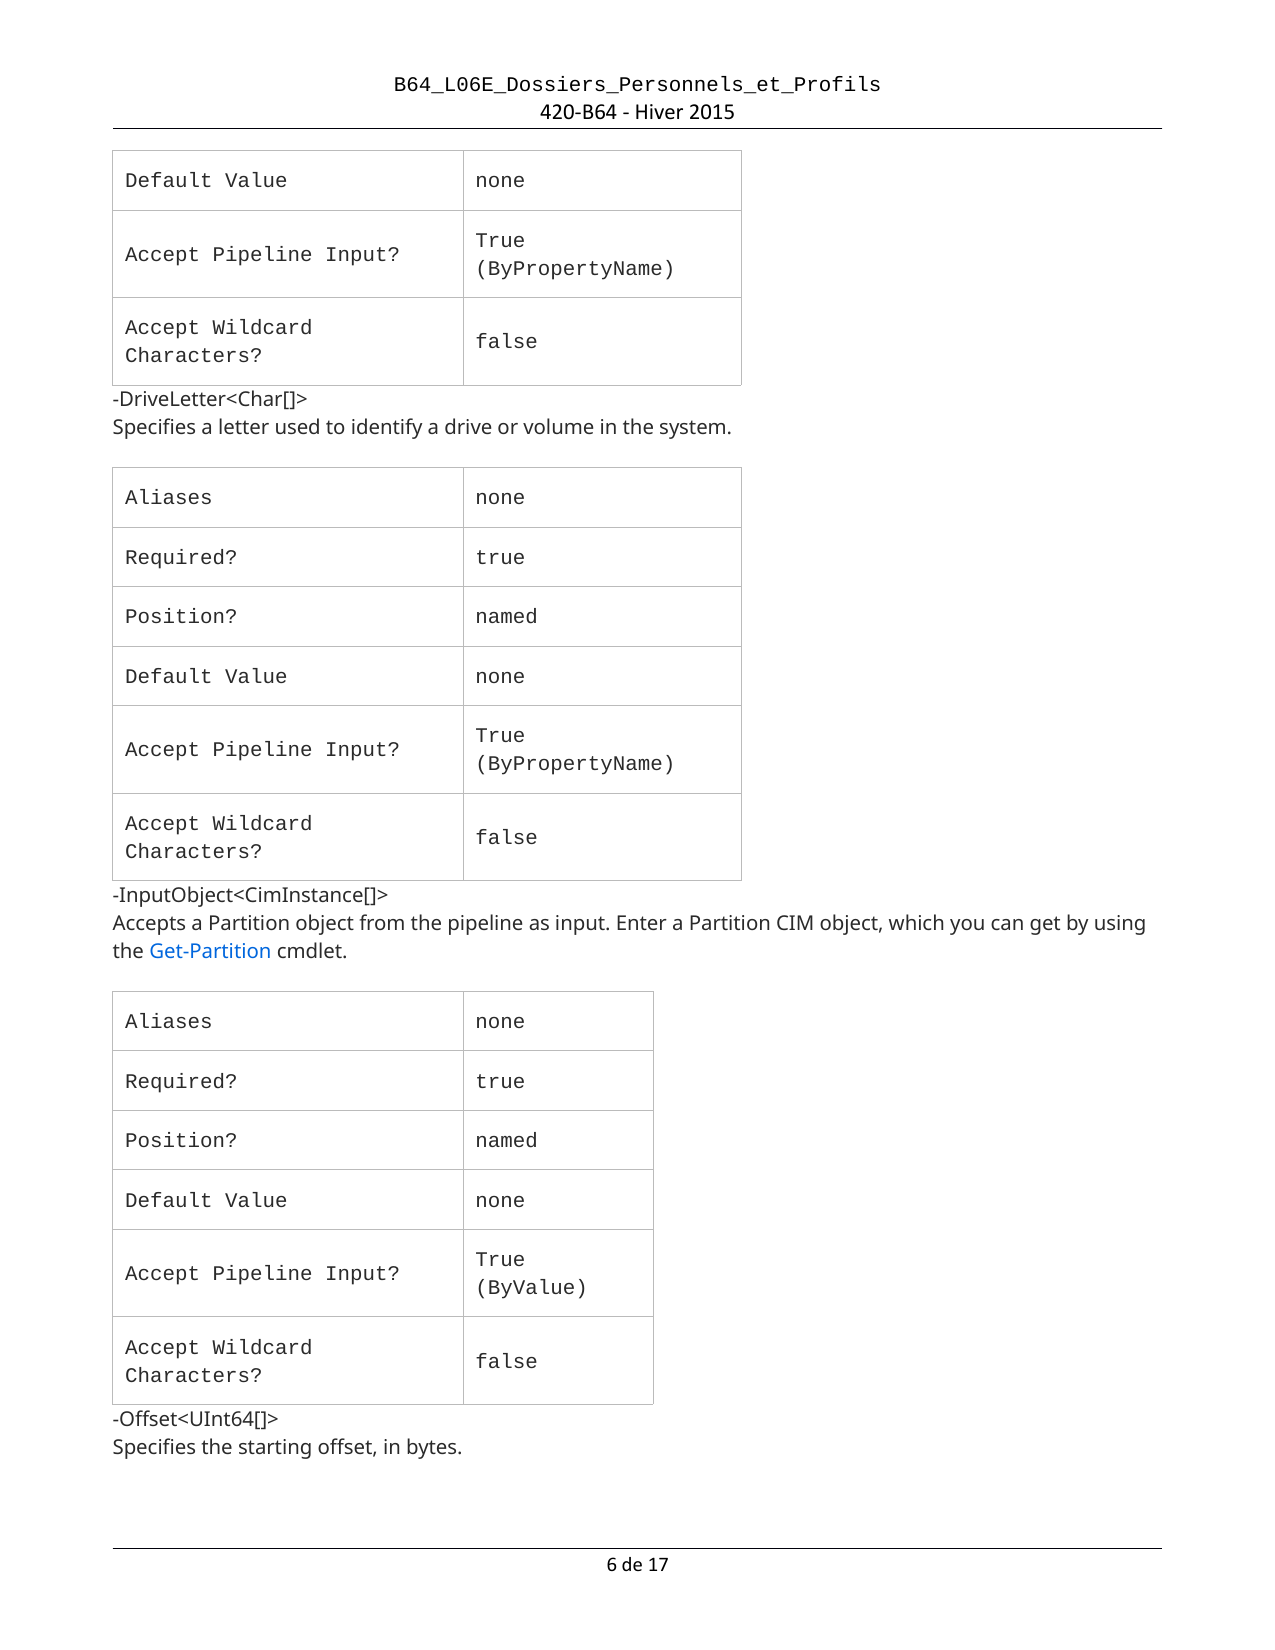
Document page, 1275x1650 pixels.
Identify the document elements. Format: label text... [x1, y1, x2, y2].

table_cell Default Value [113, 647, 463, 705]
table_cell false [464, 1317, 653, 1404]
table_cell Default Value [113, 1170, 463, 1229]
table_cell true [464, 1051, 653, 1110]
table_cell True (ByPropertyName) [464, 211, 741, 297]
table_cell True (ByValue) [464, 1230, 653, 1316]
table_cell Accept Wildcard Characters? [113, 298, 463, 385]
table_header none [464, 468, 741, 527]
table_cell Required? [113, 1051, 463, 1110]
table_cell Accept Pipeline Input? [113, 1230, 463, 1316]
table_cell Accept Wildcard Characters? [113, 794, 463, 880]
table_cell Required? [113, 528, 463, 586]
table_header Aliases [113, 468, 463, 527]
table_cell Position? [113, 587, 463, 646]
table_cell Position? [113, 1111, 463, 1169]
table_cell Accept Pipeline Input? [113, 706, 463, 793]
table_cell named [464, 587, 741, 646]
table_cell True (ByPropertyName) [464, 706, 741, 793]
subtitle -Offset<UInt64[]> [112, 1404, 1162, 1432]
table_cell true [464, 528, 741, 586]
table_cell false [464, 794, 741, 880]
table_header none [464, 992, 653, 1050]
subtitle -InputObject<CimInstance[]> [112, 880, 1162, 908]
table_cell none [464, 1170, 653, 1229]
table_cell named [464, 1111, 653, 1169]
subtitle -DriveLetter<Char[]> [112, 385, 1162, 412]
table_cell none [464, 647, 741, 705]
table_cell Accept Wildcard Characters? [113, 1317, 463, 1404]
text Specifies a letter used to identify a drive or volume in the system. [112, 412, 1162, 441]
table_cell Accept Pipeline Input? [113, 211, 463, 297]
table_cell false [464, 298, 741, 385]
text Accepts a Partition object from the pipeline as input. Enter a Partition CIM object, which you can get by using the Get-Partition cmdlet. [112, 908, 1162, 964]
table_cell none [464, 151, 741, 209]
table_cell Default Value [113, 151, 463, 209]
table_header Aliases [113, 992, 463, 1050]
text Specifies the starting offset, in bytes. [112, 1432, 1162, 1460]
